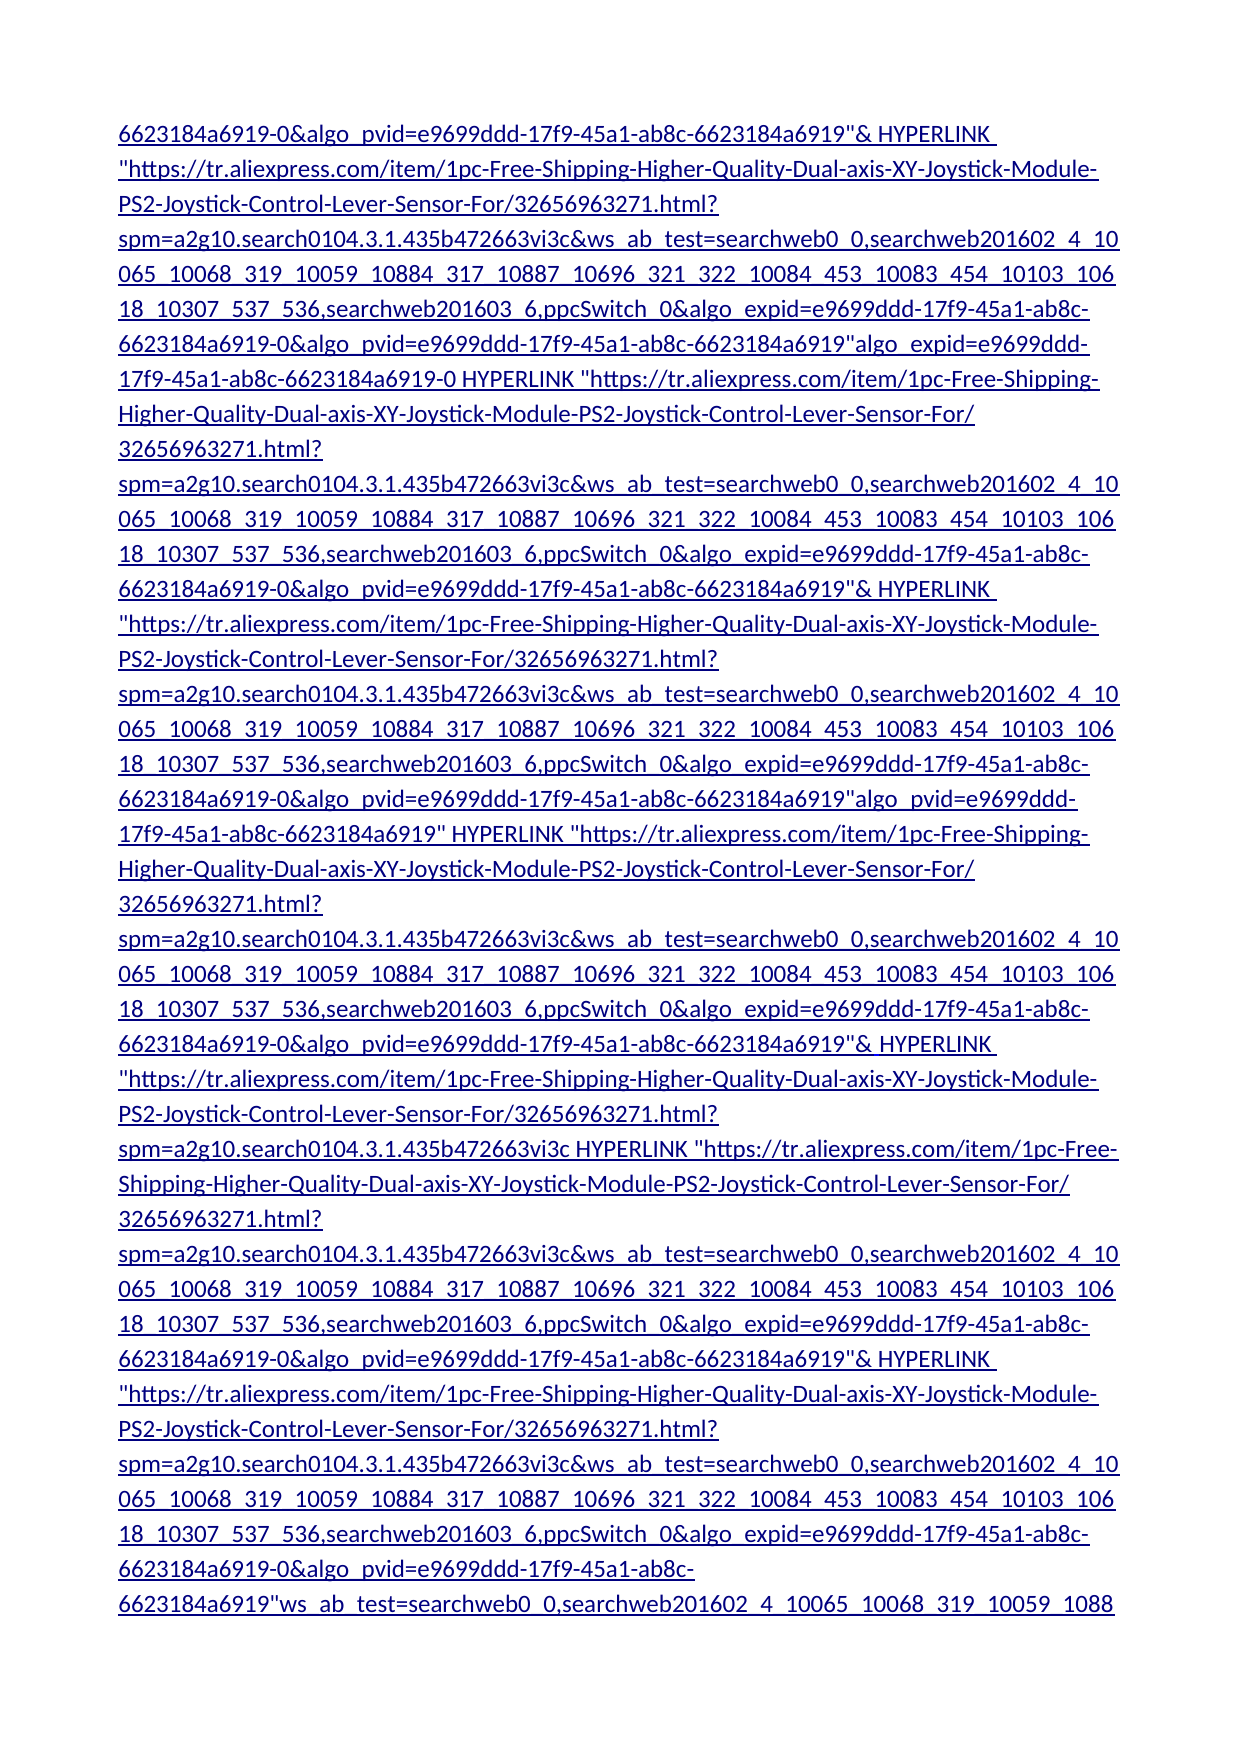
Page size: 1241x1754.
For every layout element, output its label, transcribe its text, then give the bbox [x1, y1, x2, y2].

text 6623184a6919-0&algo_pvid=e9699ddd-17f9-45a1-ab8c-6623184a6919"& HYPERLINK "https://tr.aliexpress.com/item/1pc-Free-Shipping-Higher-Quality-Dual-axis-XY-Joystick-Module-PS2-Joystick-Control-Lever-Sensor-For/32656963271.html?spm=a2g10.search0104.3.1.435b472663vi3c&ws_ab_test=searchweb0_0,searchweb201602_4_10065_10068_319_10059_10884_317_10887_10696_321_322_10084_453_10083_454_10103_10618_10307_537_536,searchweb201603_6,ppcSwitch_0&algo_expid=e9699ddd-17f9-45a1-ab8c-6623184a6919-0&algo_pvid=e9699ddd-17f9-45a1-ab8c-6623184a6919"algo_expid=e9699ddd-17f9-45a1-ab8c-6623184a6919-0 HYPERLINK "https://tr.aliexpress.com/item/1pc-Free-Shipping-Higher-Quality-Dual-axis-XY-Joystick-Module-PS2-Joystick-Control-Lever-Sensor-For/32656963271.html?spm=a2g10.search0104.3.1.435b472663vi3c&ws_ab_test=searchweb0_0,searchweb201602_4_10065_10068_319_10059_10884_317_10887_10696_321_322_10084_453_10083_454_10103_10618_10307_537_536,searchweb201603_6,ppcSwitch_0&algo_expid=e9699ddd-17f9-45a1-ab8c-6623184a6919-0&algo_pvid=e9699ddd-17f9-45a1-ab8c-6623184a6919"& HYPERLINK "https://tr.aliexpress.com/item/1pc-Free-Shipping-Higher-Quality-Dual-axis-XY-Joystick-Module-PS2-Joystick-Control-Lever-Sensor-For/32656963271.html?spm=a2g10.search0104.3.1.435b472663vi3c&ws_ab_test=searchweb0_0,searchweb201602_4_10065_10068_319_10059_10884_317_10887_10696_321_322_10084_453_10083_454_10103_10618_10307_537_536,searchweb201603_6,ppcSwitch_0&algo_expid=e9699ddd-17f9-45a1-ab8c-6623184a6919-0&algo_pvid=e9699ddd-17f9-45a1-ab8c-6623184a6919"algo_pvid=e9699ddd-17f9-45a1-ab8c-6623184a6919" HYPERLINK "https://tr.aliexpress.com/item/1pc-Free-Shipping-Higher-Quality-Dual-axis-XY-Joystick-Module-PS2-Joystick-Control-Lever-Sensor-For/32656963271.html?spm=a2g10.search0104.3.1.435b472663vi3c&ws_ab_test=searchweb0_0,searchweb201602_4_10065_10068_319_10059_10884_317_10887_10696_321_322_10084_453_10083_454_10103_10618_10307_537_536,searchweb201603_6,ppcSwitch_0&algo_expid=e9699ddd-17f9-45a1-ab8c-6623184a6919-0&algo_pvid=e9699ddd-17f9-45a1-ab8c-6623184a6919"& HYPERLINK "https://tr.aliexpress.com/item/1pc-Free-Shipping-Higher-Quality-Dual-axis-XY-Joystick-Module-PS2-Joystick-Control-Lever-Sensor-For/32656963271.html?spm=a2g10.search0104.3.1.435b472663vi3c HYPERLINK "https://tr.aliexpress.com/item/1pc-Free-Shipping-Higher-Quality-Dual-axis-XY-Joystick-Module-PS2-Joystick-Control-Lever-Sensor-For/32656963271.html?spm=a2g10.search0104.3.1.435b472663vi3c&ws_ab_test=searchweb0_0,searchweb201602_4_10065_10068_319_10059_10884_317_10887_10696_321_322_10084_453_10083_454_10103_10618_10307_537_536,searchweb201603_6,ppcSwitch_0&algo_expid=e9699ddd-17f9-45a1-ab8c-6623184a6919-0&algo_pvid=e9699ddd-17f9-45a1-ab8c-6623184a6919"& HYPERLINK "https://tr.aliexpress.com/item/1pc-Free-Shipping-Higher-Quality-Dual-axis-XY-Joystick-Module-PS2-Joystick-Control-Lever-Sensor-For/32656963271.html?spm=a2g10.search0104.3.1.435b472663vi3c&ws_ab_test=searchweb0_0,searchweb201602_4_10065_10068_319_10059_10884_317_10887_10696_321_322_10084_453_10083_454_10103_10618_10307_537_536,searchweb201603_6,ppcSwitch_0&algo_expid=e9699ddd-17f9-45a1-ab8c-6623184a6919-0&algo_pvid=e9699ddd-17f9-45a1-ab8c-6623184a6919"ws_ab_test=searchweb0_0,searchweb201602_4_10065_10068_319_10059_1088 [118, 118, 1122, 1619]
